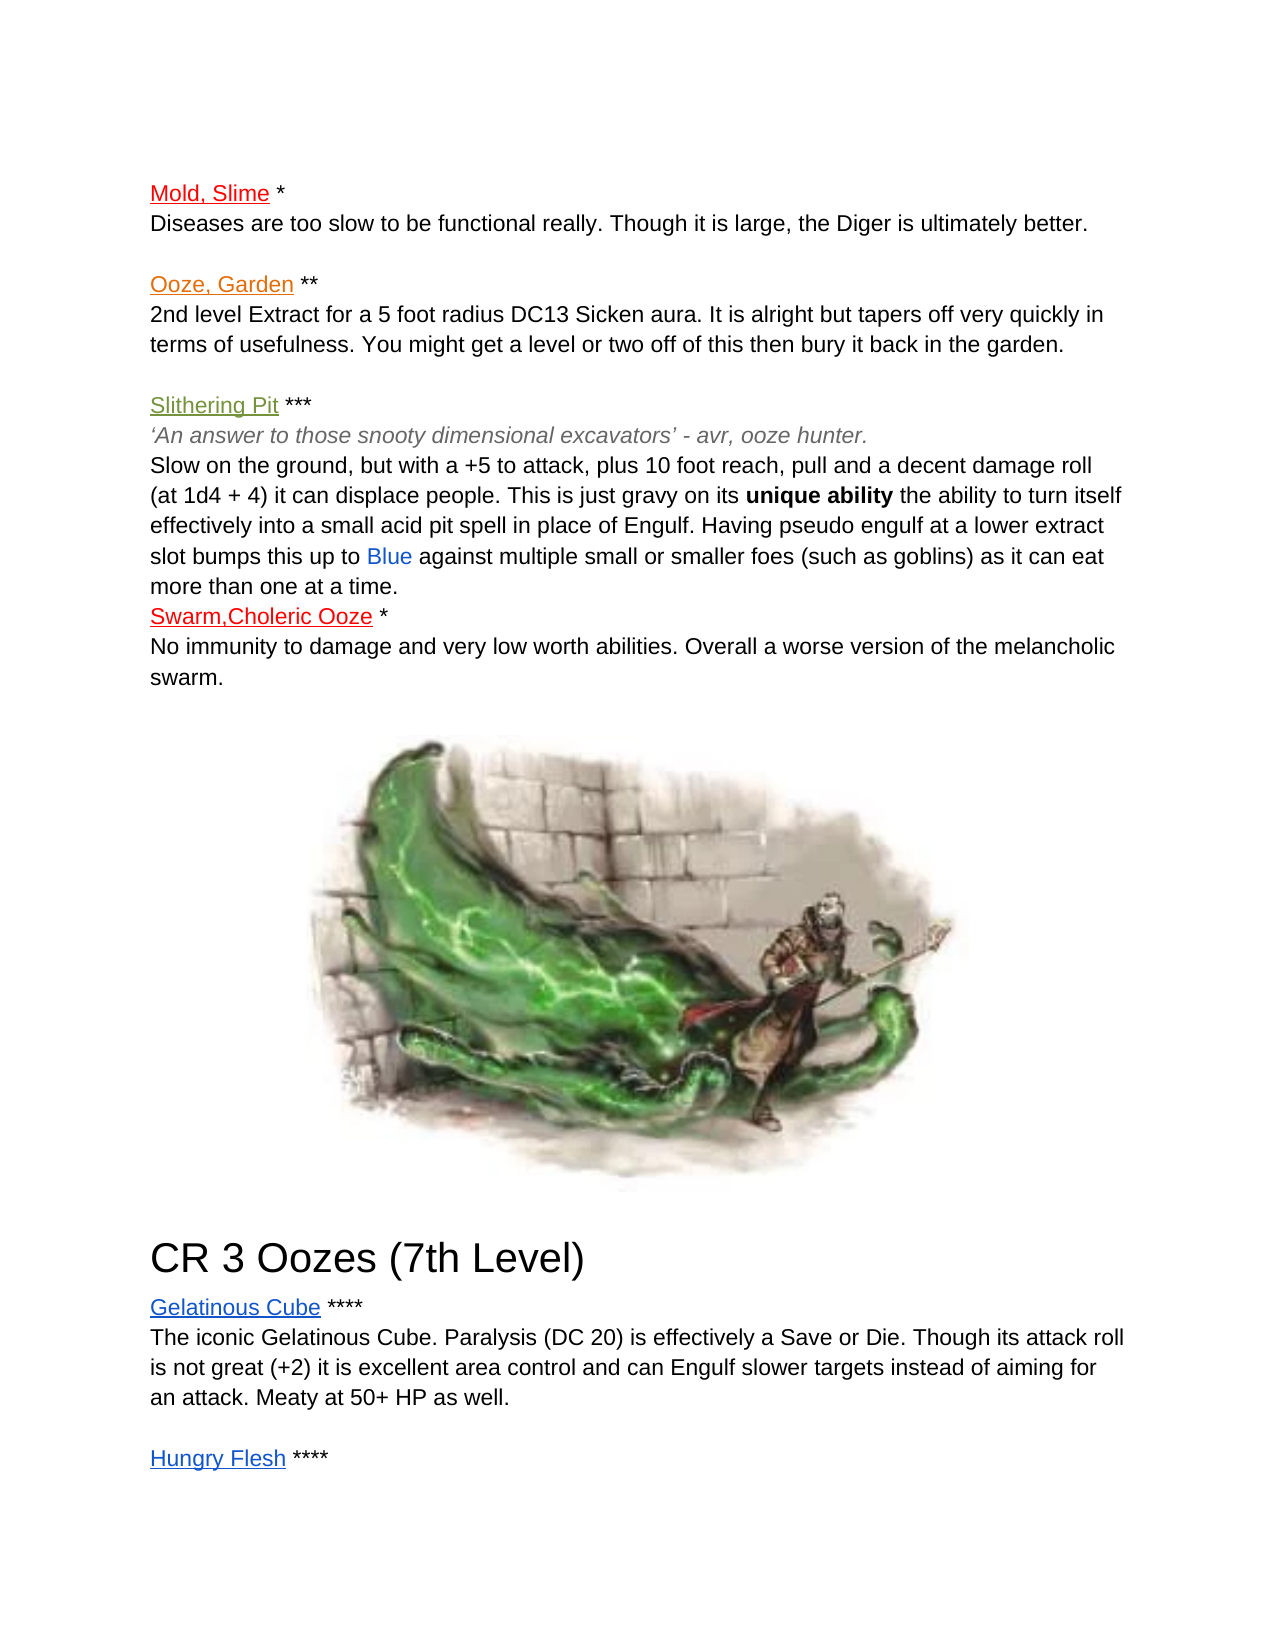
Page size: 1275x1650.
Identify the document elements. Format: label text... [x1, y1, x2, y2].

text Hungry Flesh **** [150, 1445, 1125, 1471]
text The iconic Gelatinous Cube. Paralysis (DC 20) is effectively a Save or Die. Though its attack roll is not great (+2) it is excellent area control and can Engulf slower targets instead of aiming for an attack. Meaty at 50+ HP as well. [150, 1324, 1125, 1441]
text Ooze, Garden ** [150, 271, 1125, 297]
text Slithering Pit *** [150, 392, 1125, 418]
text Diseases are too slow to be functional really. Though it is large, the Diger is ultimately better. [150, 210, 1125, 267]
text No immunity to damage and very low worth abilities. Overall a worse version of the melancholic swarm. [150, 633, 1125, 690]
text Gelatinous Cube **** [150, 1294, 1125, 1320]
text Swarm,Choleric Ooze * [150, 603, 1125, 629]
text 2nd level Extract for a 5 foot radius DC13 Sicken aura. It is alright but tapers off very quickly in terms of usefulness. You might get a level or two off of this then bury it back in the garden. [150, 301, 1125, 388]
text Mold, Slime * [150, 180, 1125, 207]
text Slow on the ground, but with a +5 to attack, plus 10 foot reach, pull and a decent damage roll (at 1d4 + 4) it can displace people. This is just gravy on its unique ability the ability to turn itself effectively into a small acid pit spell in place of Engulf. Having pseudo engulf at a lower extract slot bumps this up to Blue against multiple small or smaller foes (such as goblins) as it can eat more than one at a time. [150, 452, 1125, 599]
subtitle CR 3 Oozes (7th Level) [150, 1233, 1125, 1281]
text ‘An answer to those snooty dimensional excavators’ - avr, ooze hunter. [150, 422, 1125, 448]
picture [305, 735, 970, 1192]
